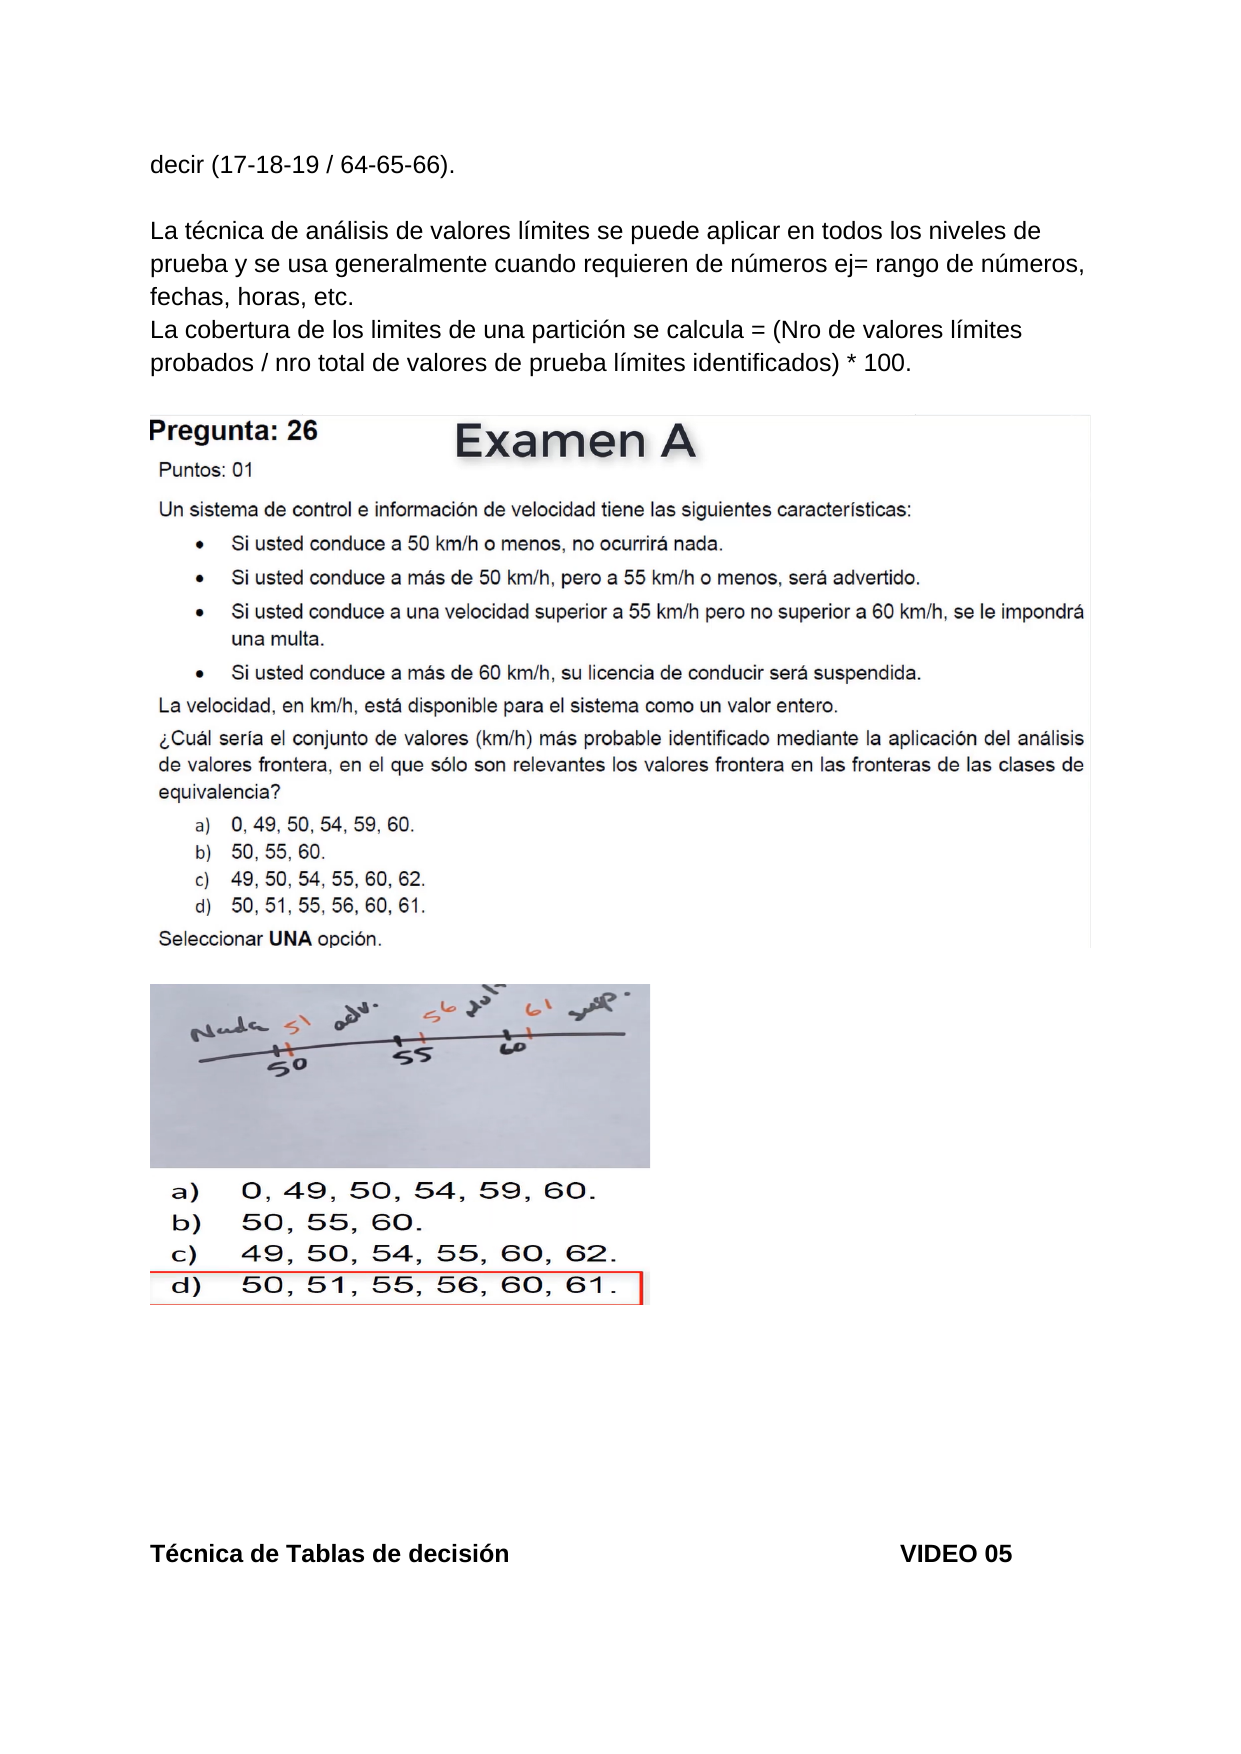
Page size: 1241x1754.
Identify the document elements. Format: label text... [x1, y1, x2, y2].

text La técnica de análisis de valores límites se puede aplicar en todos los niveles de prueba y se usa generalmente cuando requieren de números ej= rango de números, fechas, horas, etc. [150, 216, 1090, 311]
text decir (17-18-19 / 64-65-66). [150, 150, 1090, 179]
text Técnica de Tablas de decisión VIDEO 05 [150, 1539, 1090, 1568]
text La cobertura de los limites de una partición se calcula = (Nro de valores límites probados / nro total de valores de prueba límites identificados) * 100. [150, 315, 1090, 377]
picture [150, 984, 650, 1305]
picture [150, 414, 1091, 948]
